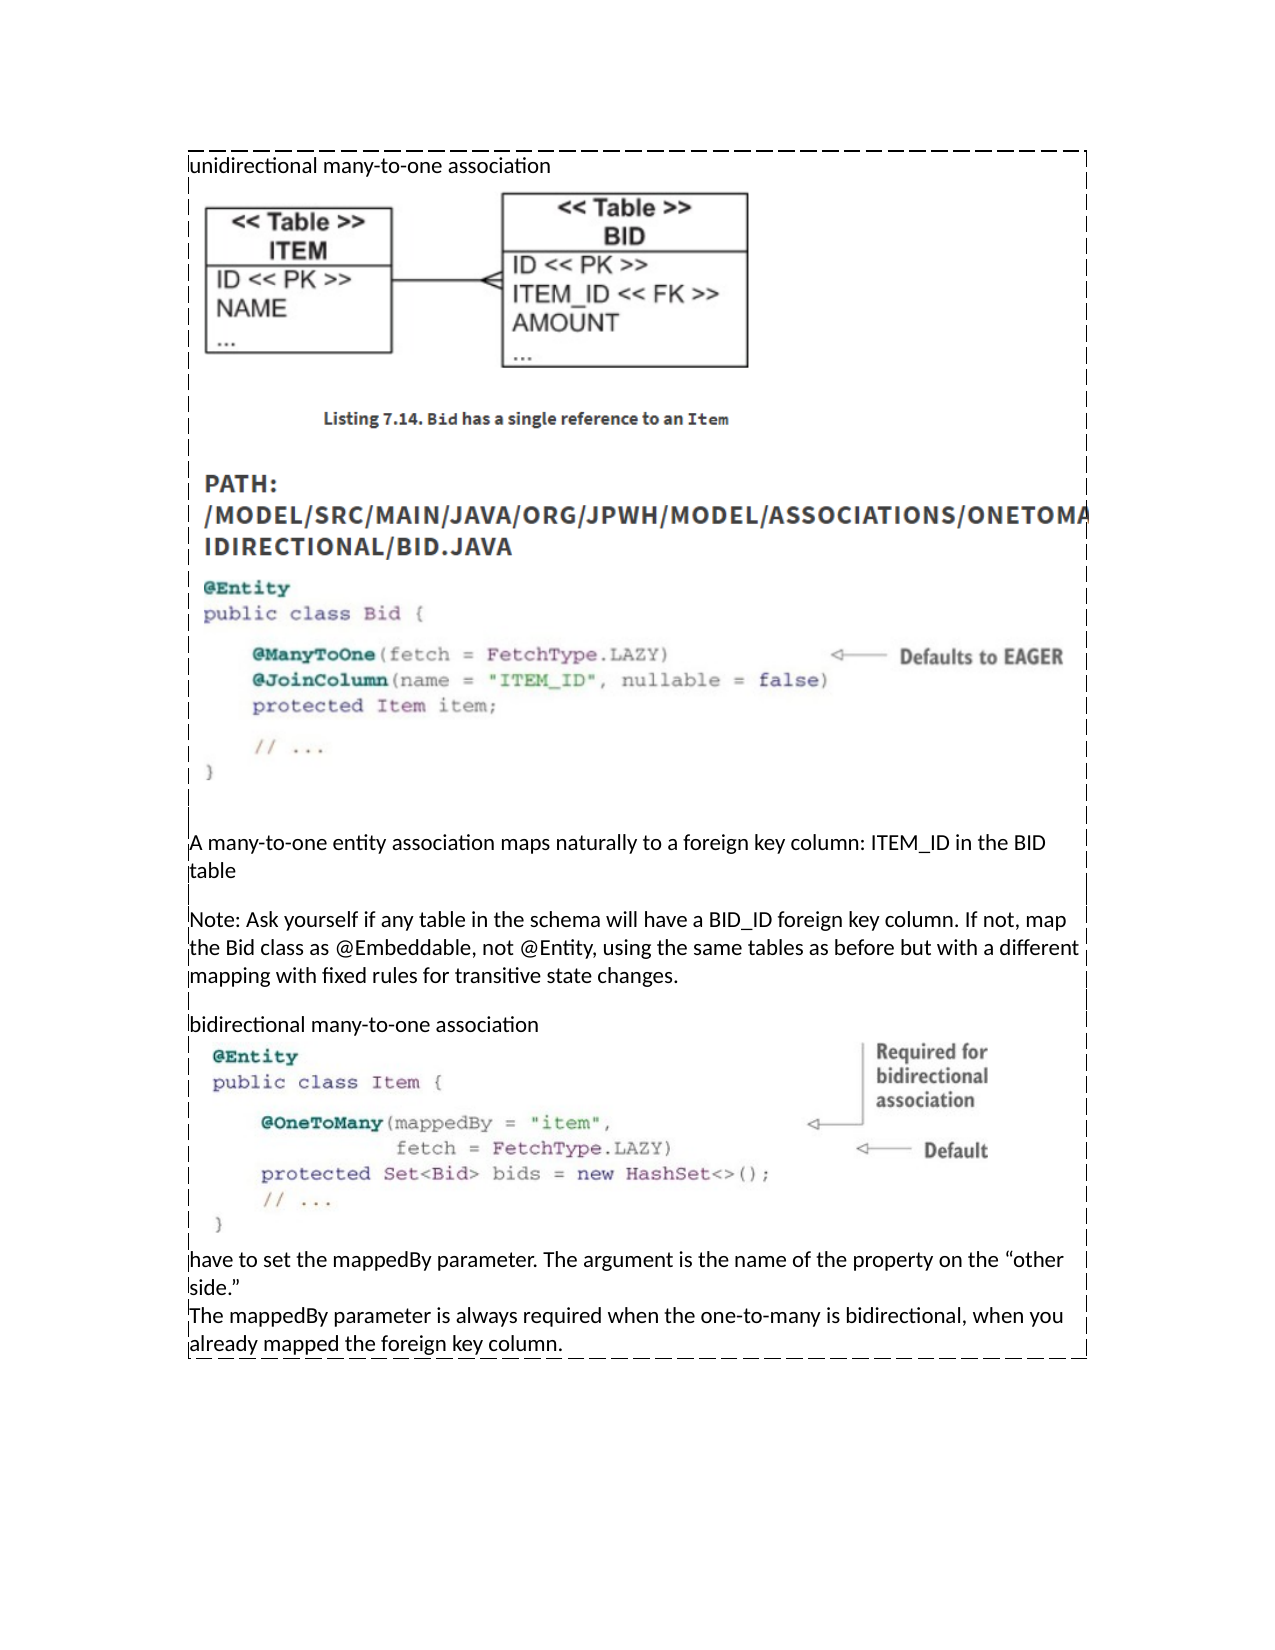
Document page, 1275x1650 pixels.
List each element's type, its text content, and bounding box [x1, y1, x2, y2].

text A many-to-one entity association maps naturally to a foreign key column: ITEM_ID in the BID table [187, 826, 1087, 884]
text Note: Ask yourself if any table in the schema will have a BID_ID foreign key column. If not, map the Bid class as @Embeddable, not @Entity, using the same tables as before but with a different mapping with fixed rules for transitive state changes. [187, 903, 1087, 989]
text bidirectional many-to-one association have to set the mappedBy parameter. The argument is the name of the property on the “other side.” The mappedBy parameter is always required when the one-to-many is bidirectional, when you already mapped the foreign key column. [187, 1008, 1087, 1359]
text unidirectional many-to-one association [187, 150, 1087, 807]
